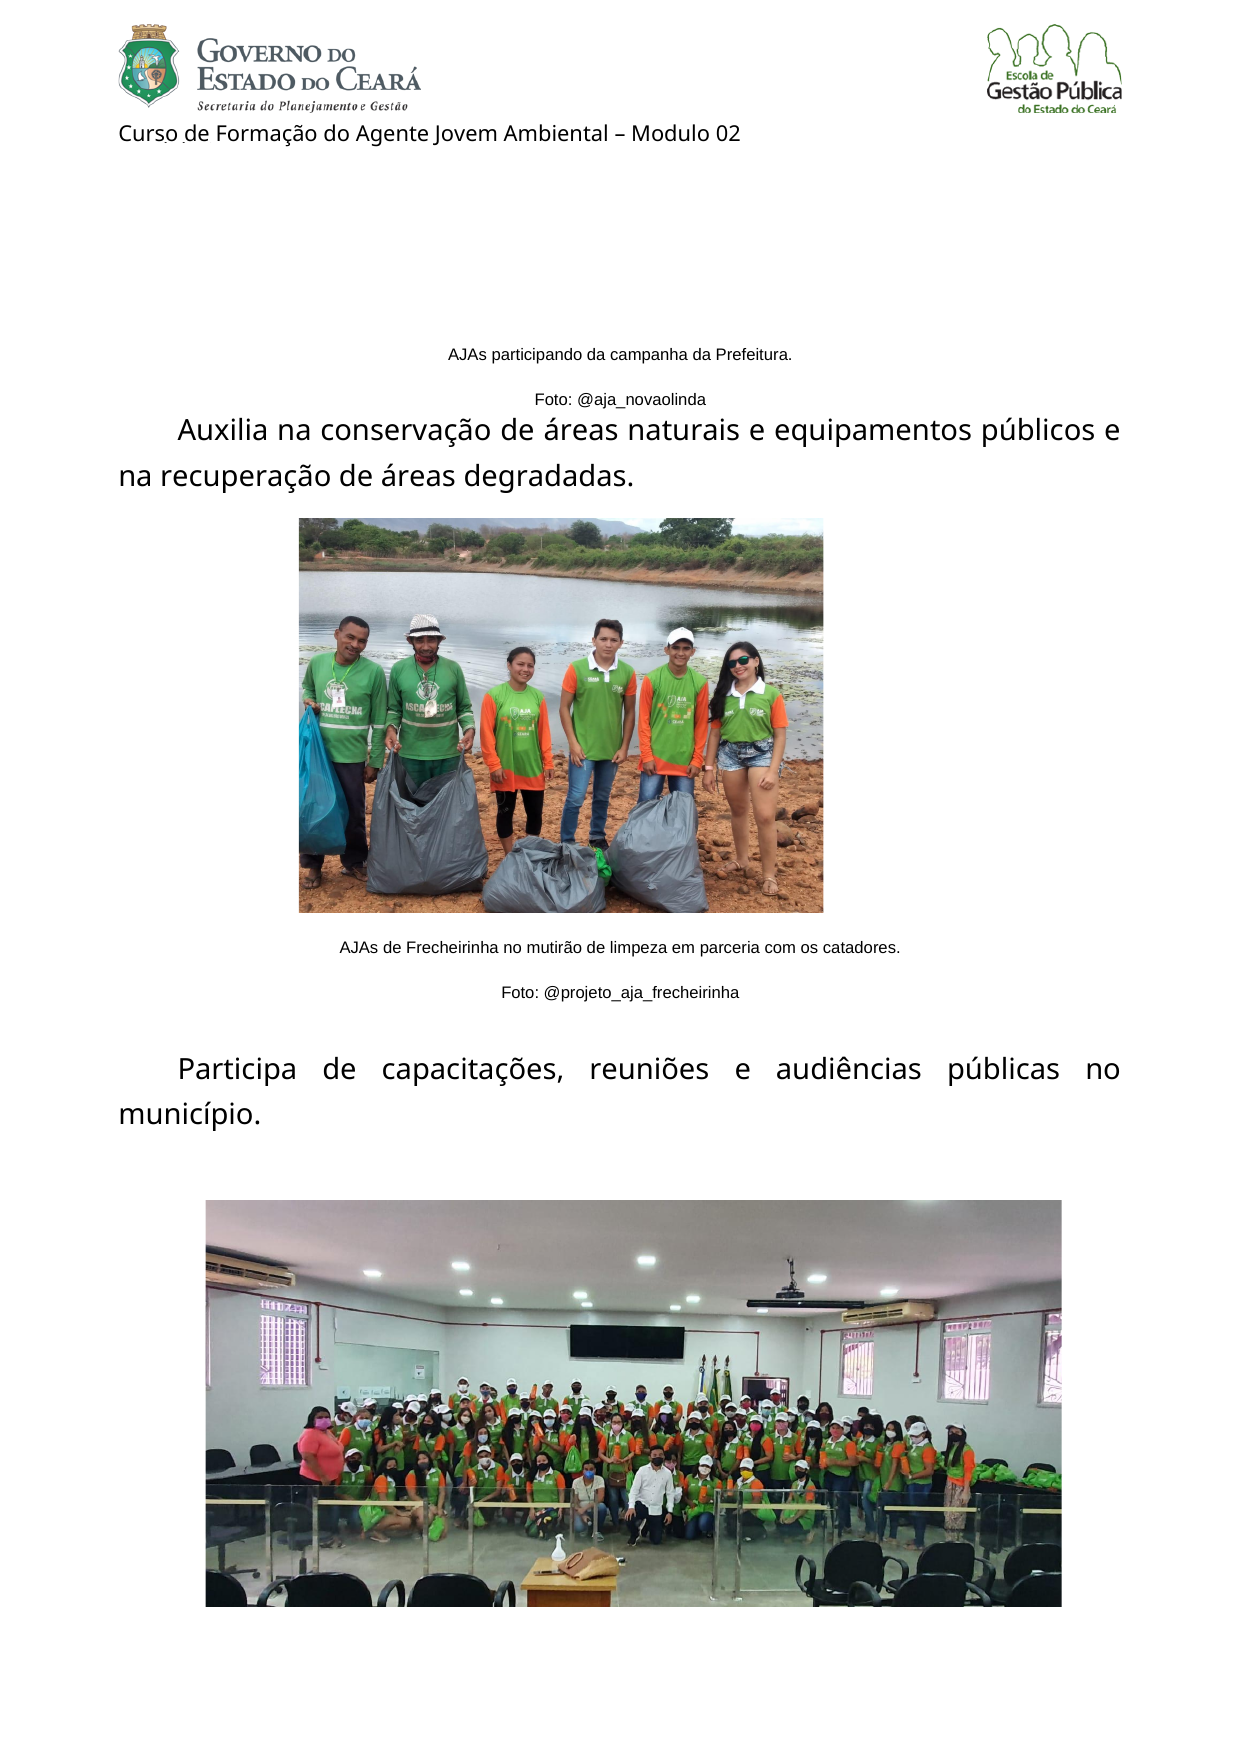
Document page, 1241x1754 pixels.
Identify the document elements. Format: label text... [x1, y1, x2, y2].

picture [118, 24, 1122, 113]
text AJAs de Frecheirinha no mutirão de limpeza em parceria com os catadores. [118, 911, 1122, 957]
text Participa de capacitações, reuniões e audiências públicas no município. [118, 1048, 1122, 1133]
picture [205, 1200, 1062, 1607]
text AJAs participando da campanha da Prefeitura. [118, 329, 1122, 363]
picture [298, 518, 824, 913]
text Auxilia na conservação de áreas naturais e equipamentos públicos e na recuperação de áreas degradadas. [118, 409, 1122, 494]
text Foto: @projeto_aja_frecheirinha [118, 957, 1122, 1002]
text Foto: @aja_novaolinda [118, 363, 1122, 409]
